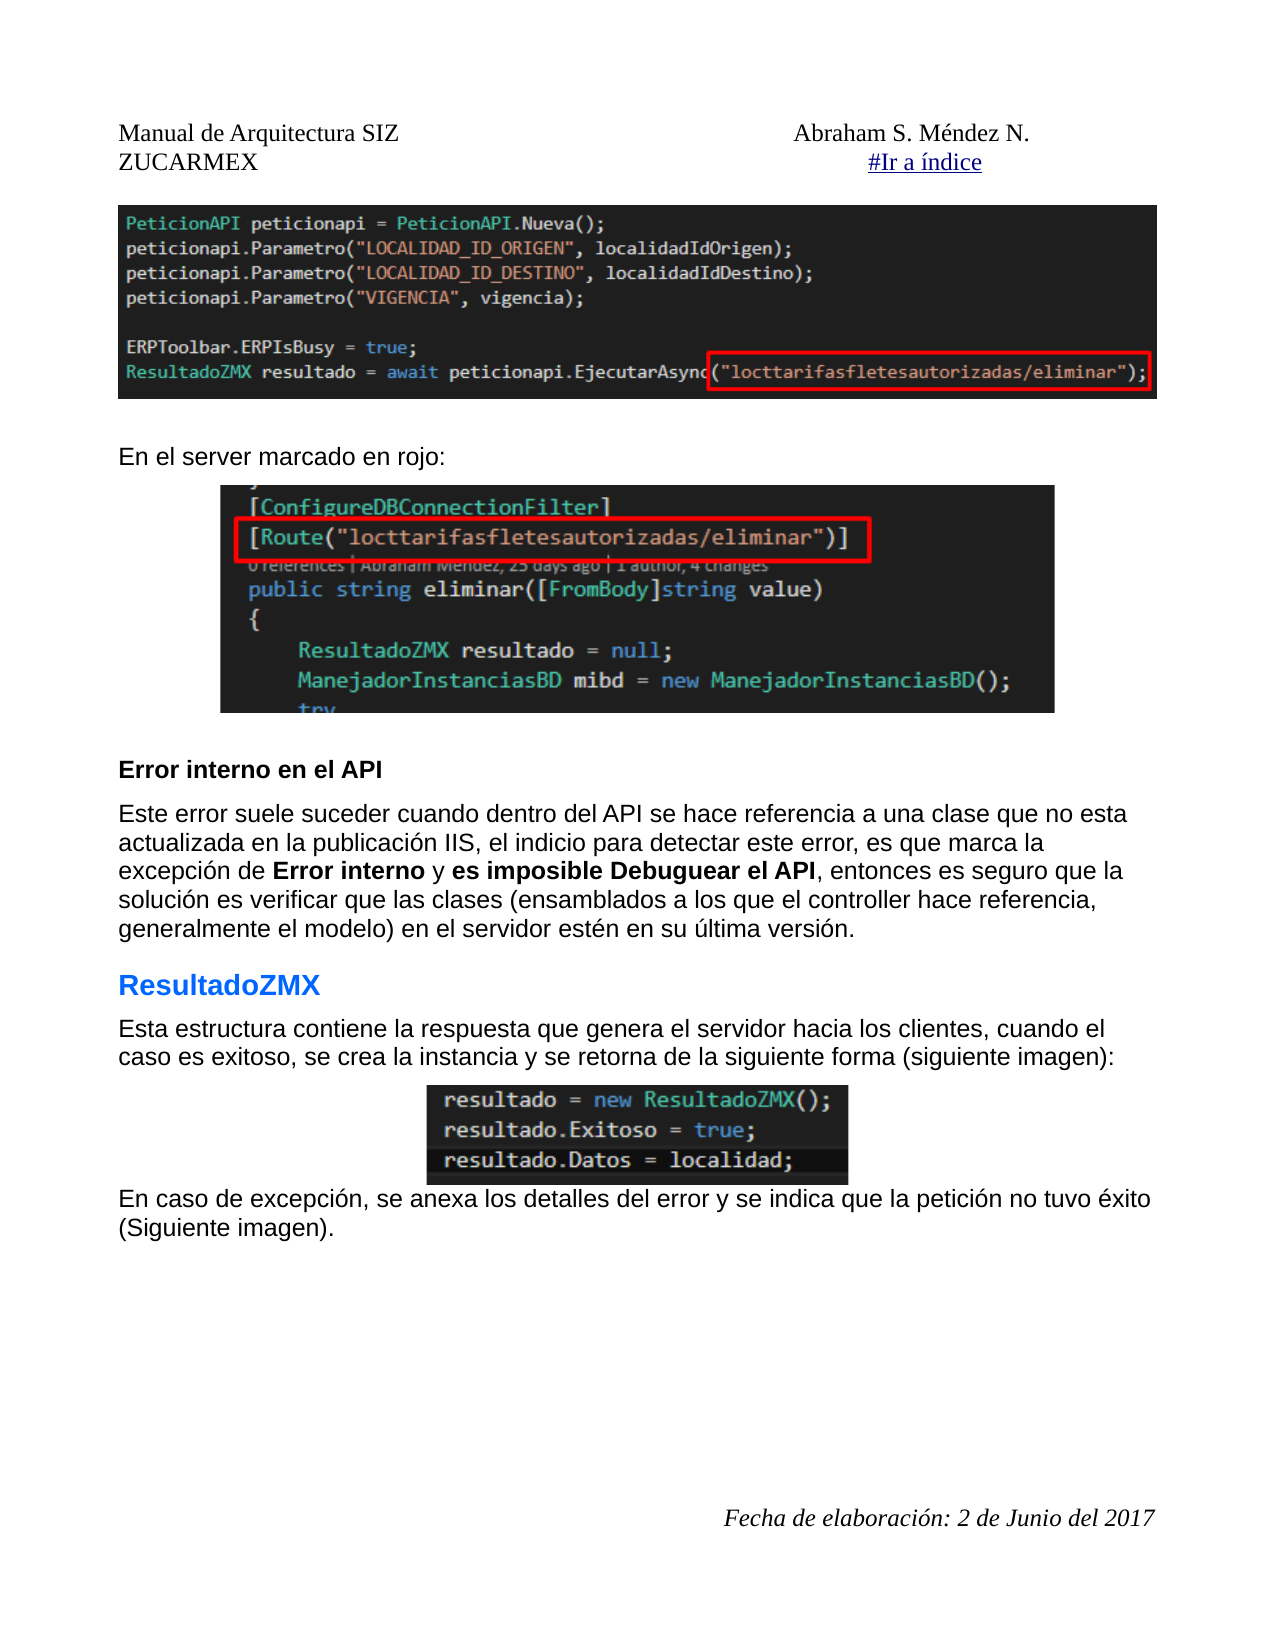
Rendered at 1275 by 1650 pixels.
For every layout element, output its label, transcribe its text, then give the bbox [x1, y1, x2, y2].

picture [118, 205, 1157, 399]
text En caso de excepción, se anexa los detalles del error y se indica que la petición no tuvo éxito (Siguiente imagen). [118, 1086, 1157, 1242]
text Este error suele suceder cuando dentro del API se hace referencia a una clase que no esta actualizada en la publicación IIS, el indicio para detectar este error, es que marca la excepción de Error interno y es imposible Debuguear el API, entonces es seguro que la solución es verificar que las clases (ensamblados a los que el controller hace referencia, generalmente el modelo) en el servidor estén en su última versión. [118, 799, 1157, 943]
text Error interno en el API [118, 756, 1157, 784]
text En el server marcado en rojo: [118, 442, 1157, 471]
text Esta estructura contiene la respuesta que genera el servidor hacia los clientes, cuando el caso es exitoso, se crea la instancia y se retorna de la siguiente forma (siguiente imagen): [118, 1014, 1157, 1071]
text ResultadoZMX [118, 968, 1157, 1001]
picture [220, 485, 1055, 713]
picture [426, 1085, 849, 1185]
